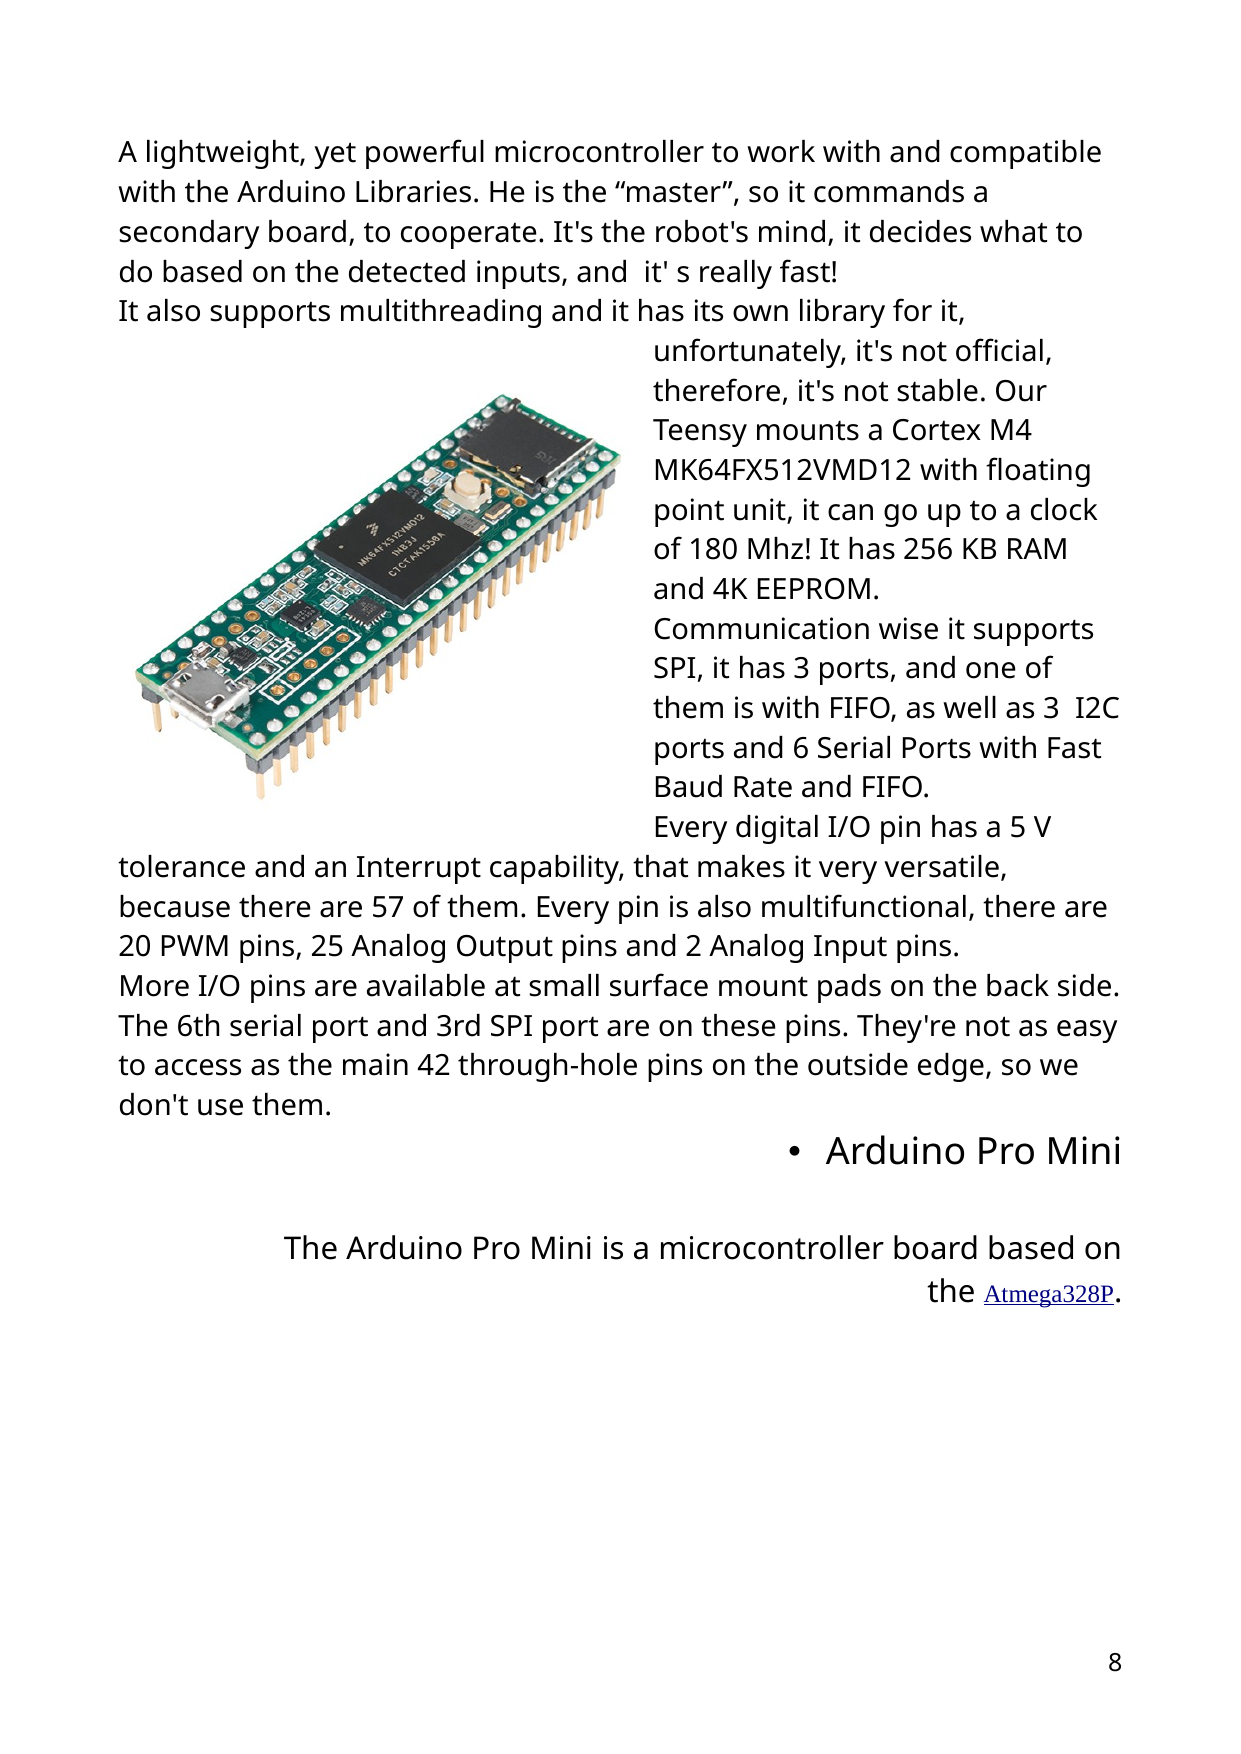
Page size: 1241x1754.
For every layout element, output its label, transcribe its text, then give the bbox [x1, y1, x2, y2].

list Arduino Pro Mini [156, 1124, 1122, 1175]
text A lightweight, yet powerful microcontroller to work with and compatible with the Arduino Libraries. He is the “master”, so it commands a secondary board, to cooperate. It's the robot's mind, it decides what to do based on the detected inputs, and it' s really fast! [118, 132, 1122, 291]
text The Arduino Pro Mini is a microcontroller board based on the Atmega328P. [118, 1226, 1122, 1311]
picture [118, 339, 635, 844]
text More I/O pins are available at small surface mount pads on the back side. The 6th serial port and 3rd SPI port are on these pins. They're not as easy to access as the main 42 through-hole pins on the outside edge, so we don't use them. [118, 965, 1122, 1124]
text Every digital I/O pin has a 5 V tolerance and an Interrupt capability, that makes it very versatile, because there are 57 of them. Every pin is also multifunctional, there are 20 PWM pins, 25 Analog Output pins and 2 Analog Input pins. [118, 806, 1122, 965]
text Communication wise it supports SPI, it has 3 ports, and one of them is with FIFO, as well as 3 I2C ports and 6 Serial Ports with Fast Baud Rate and FIFO. [635, 608, 1122, 806]
text It also supports multithreading and it has its own library for it, unfortunately, it's not official, therefore, it's not stable. Our Teensy mounts a Cortex M4 MK64FX512VMD12 with floating point unit, it can go up to a clock of 180 Mhz! It has 256 KB RAM and 4K EEPROM. [118, 291, 1122, 608]
